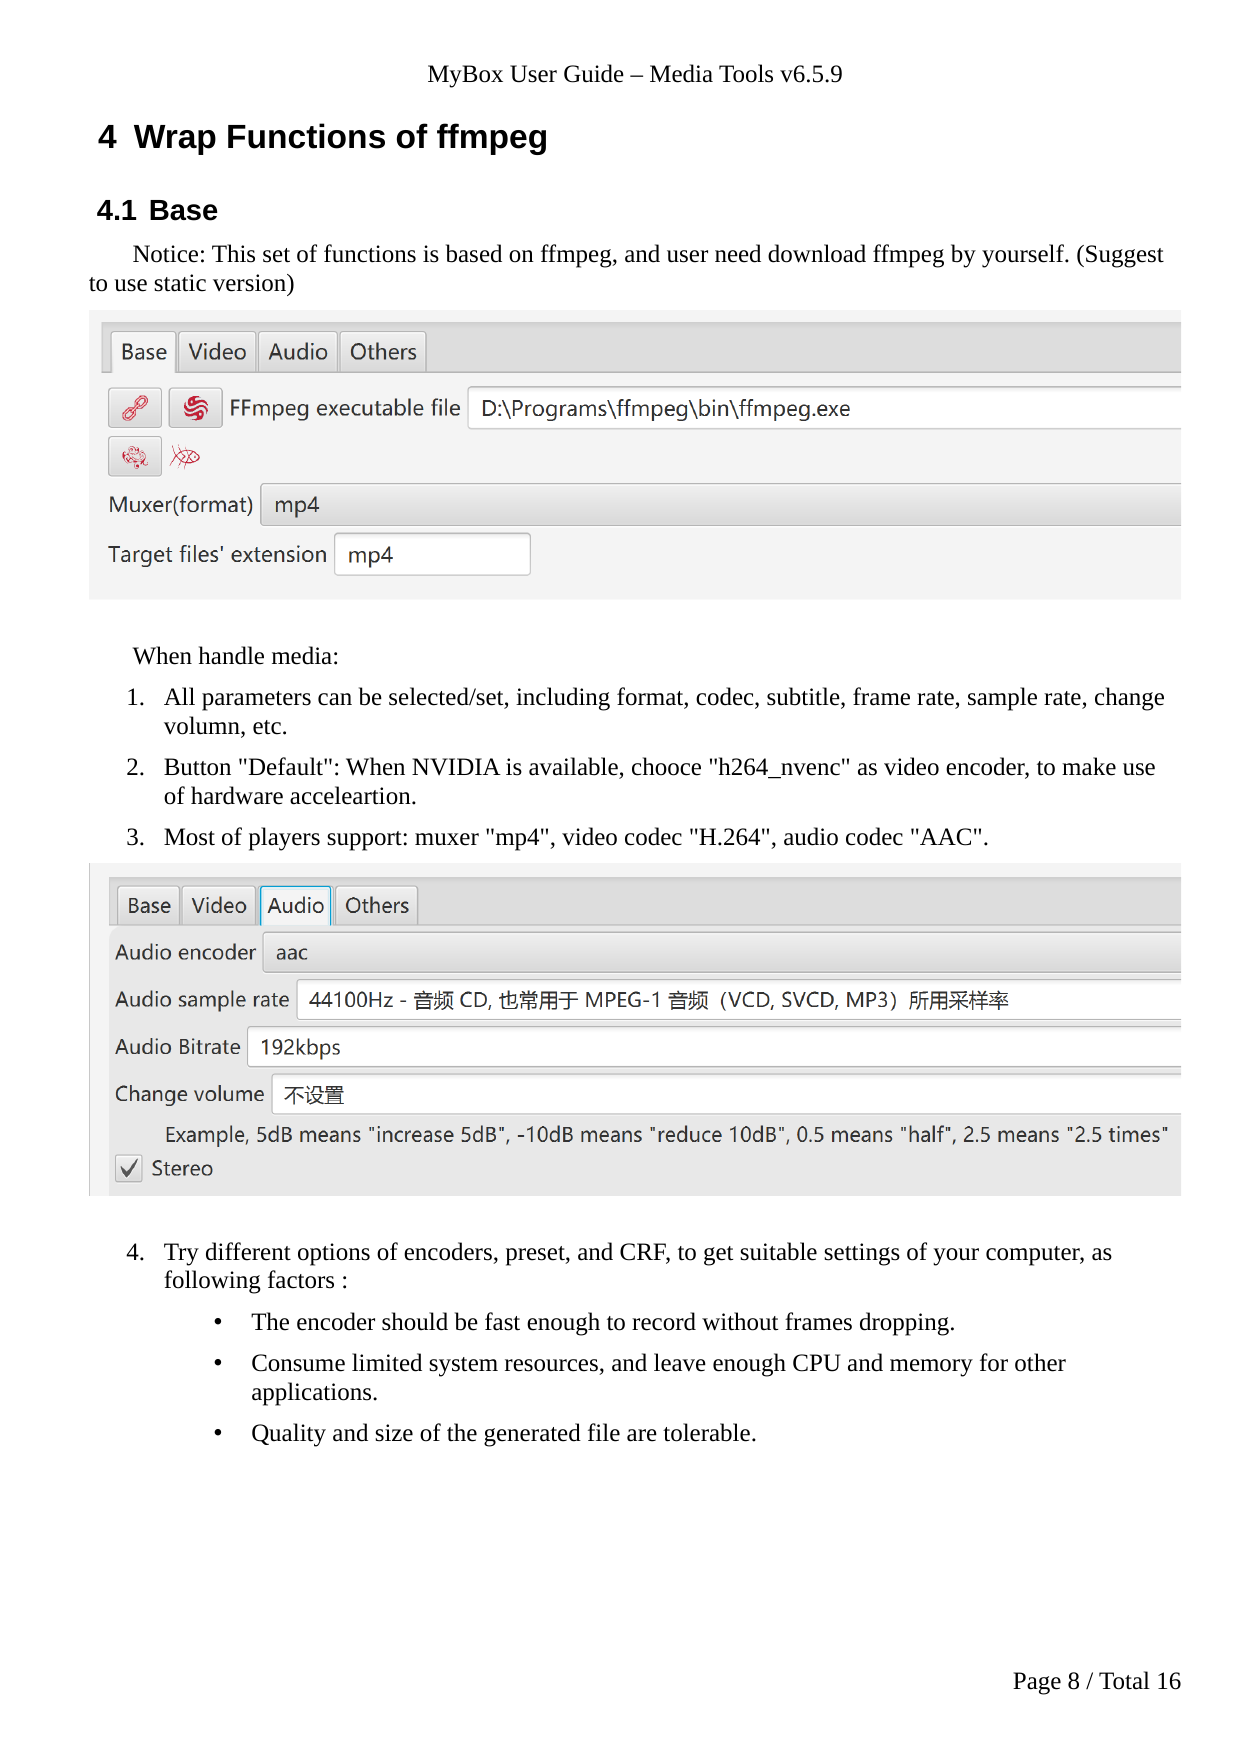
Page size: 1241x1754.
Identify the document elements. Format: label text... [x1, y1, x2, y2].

text When handle media: [88, 641, 1181, 670]
list Try different options of encoders, preset, and CRF, to get suitable settings of your computer, as following factors : [126, 1237, 1181, 1294]
text Notice: This set of functions is based on ffmpeg, and user need download ffmpeg by yourself. (Suggest to use static version) [88, 239, 1181, 297]
list Button "Default": When NVIDIA is available, chooce "h264_nvenc" as video encoder, to make use of hardware acceleartion. [126, 752, 1181, 810]
list Consume limited system resources, and leave enough CPU and memory for other applications. [213, 1348, 1181, 1405]
picture [88, 863, 1182, 1196]
subtitle Base [88, 193, 1181, 227]
subtitle Wrap Functions of ffmpeg [88, 117, 1181, 156]
list All parameters can be selected/set, including format, codec, subtitle, frame rate, sample rate, change volumn, etc. [126, 682, 1181, 740]
list The encoder should be fast enough to record without frames dropping. [213, 1307, 1181, 1335]
list Quality and size of the generated file are tolerable. [213, 1418, 1181, 1447]
picture [88, 309, 1182, 600]
list Most of players support: muxer "mp4", video codec "H.264", audio codec "AAC". [126, 822, 1181, 851]
